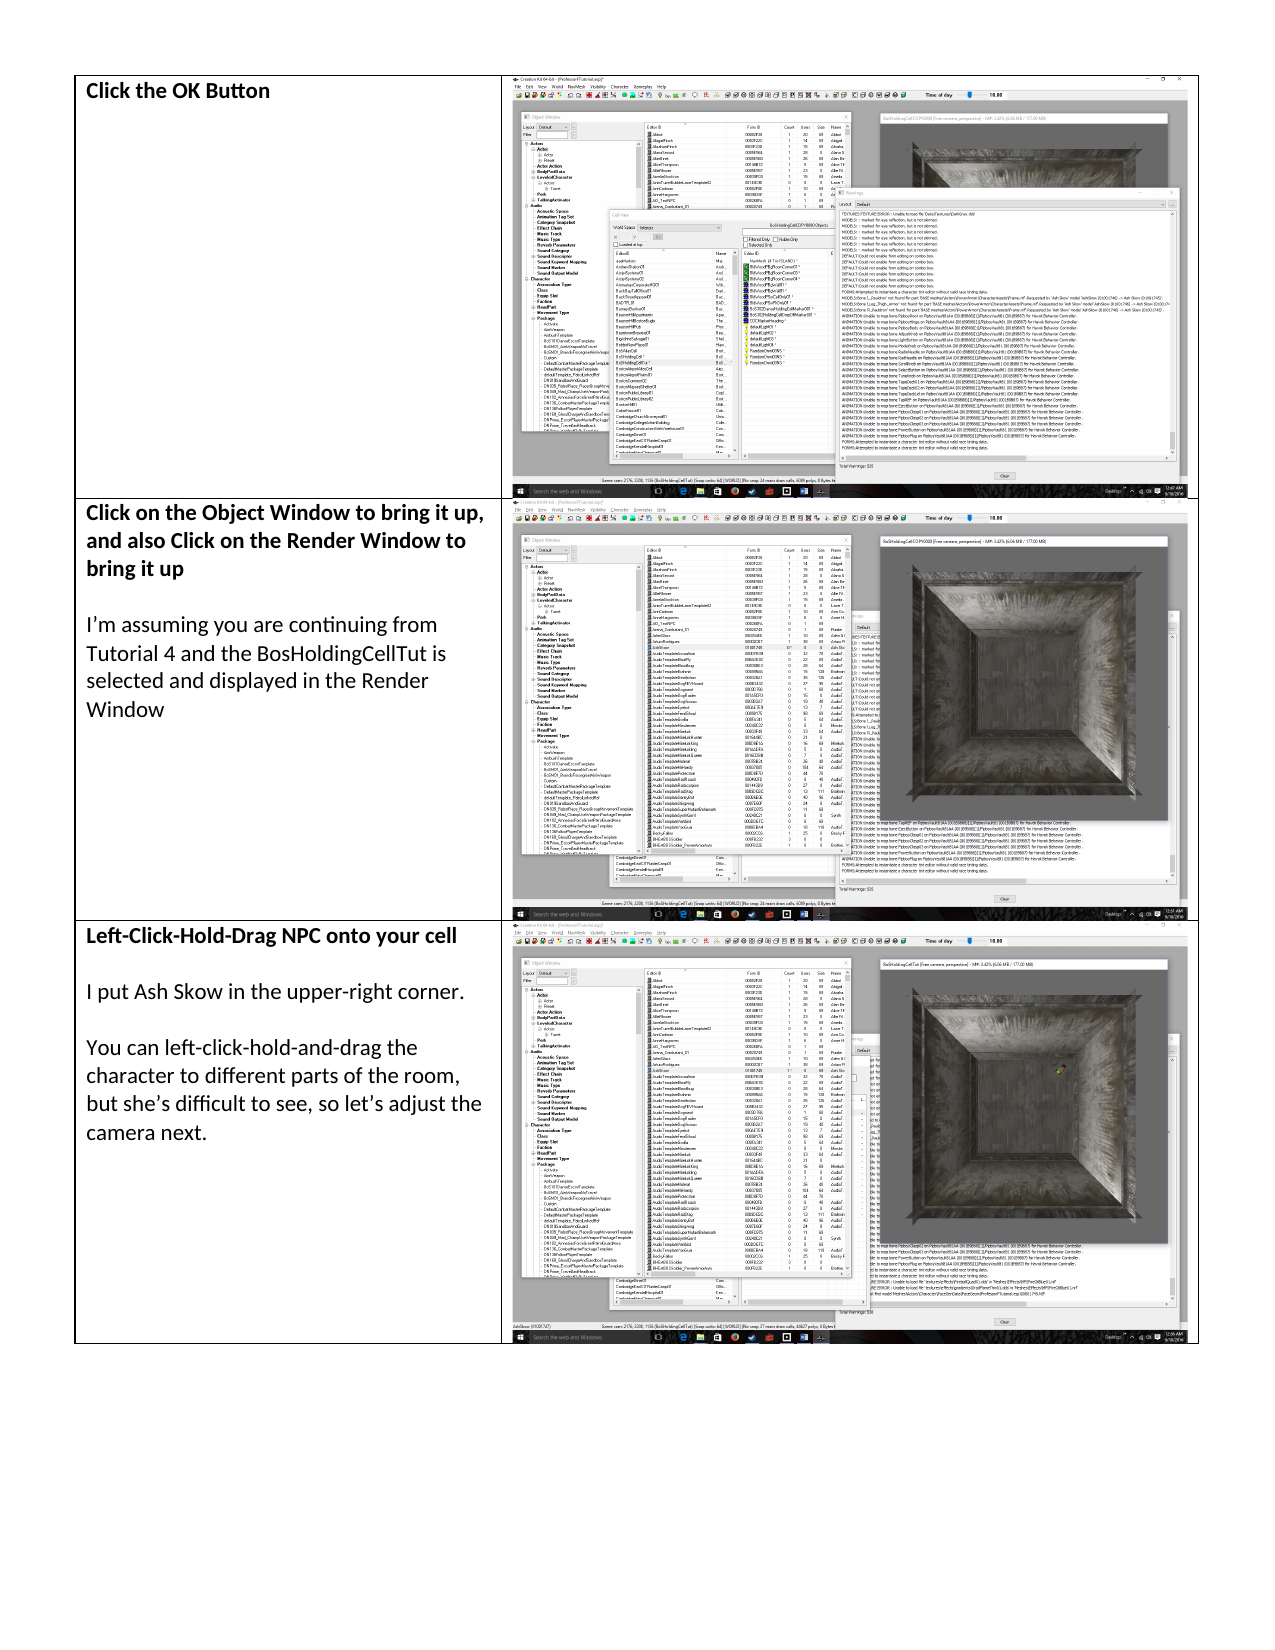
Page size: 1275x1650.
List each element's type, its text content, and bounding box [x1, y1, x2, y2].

table_cell [1188, 76, 1198, 497]
table_cell [1188, 921, 1198, 1343]
table_cell [502, 921, 512, 1343]
table_cell Click on the Object Window to bring it up, and also Click on the Render Window to bring it up I’m assuming you are continuing from Tutorial 4 and the BosHoldingCellTut is selected and displayed in the Render Window [76, 499, 501, 920]
table_cell Left-Click-Hold-Drag NPC onto your cell I put Ash Skow in the upper-right corner. You can left-click-hold-and-drag the character to different parts of the room, but she’s difficult to see, so let’s adjust the camera next. [76, 921, 501, 1343]
table_cell [502, 76, 512, 497]
table_cell [502, 499, 512, 920]
table_cell [1188, 499, 1198, 920]
table_cell Click the OK Button [76, 76, 501, 497]
